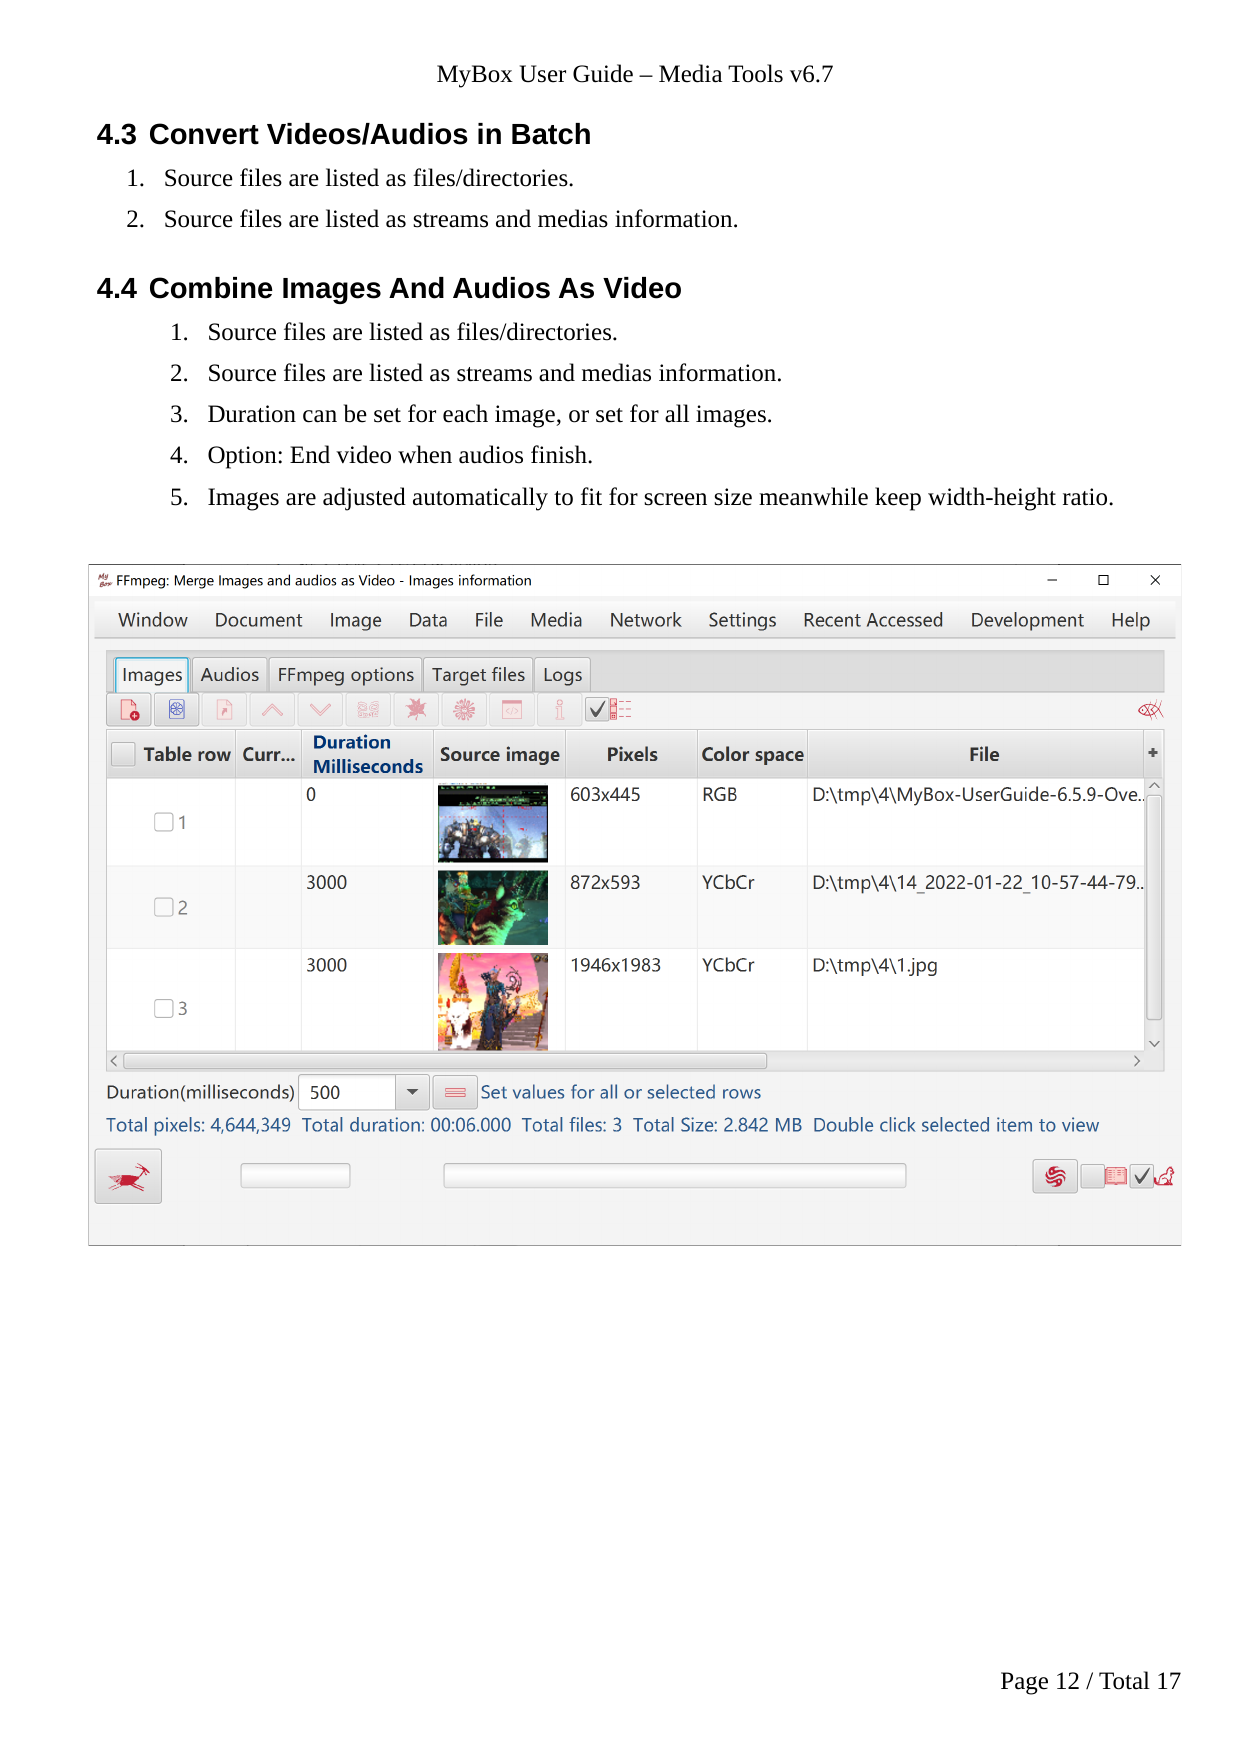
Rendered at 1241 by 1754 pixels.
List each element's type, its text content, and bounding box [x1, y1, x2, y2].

subtitle Convert Videos/Audios in Batch [88, 117, 1181, 151]
subtitle Combine Images And Audios As Video [88, 271, 1181, 304]
list Source files are listed as files/directories. [170, 317, 1181, 346]
list Duration can be set for each image, or set for all images. [170, 399, 1181, 428]
picture [88, 564, 1182, 1246]
list Source files are listed as streams and medias information. [170, 358, 1181, 387]
list Images are adjusted automatically to fit for screen size meanwhile keep width-height ratio. [170, 482, 1181, 511]
list Source files are listed as files/directories. [126, 163, 1181, 192]
list Source files are listed as streams and medias information. [126, 204, 1181, 233]
list Option: End video when audios finish. [170, 441, 1181, 469]
